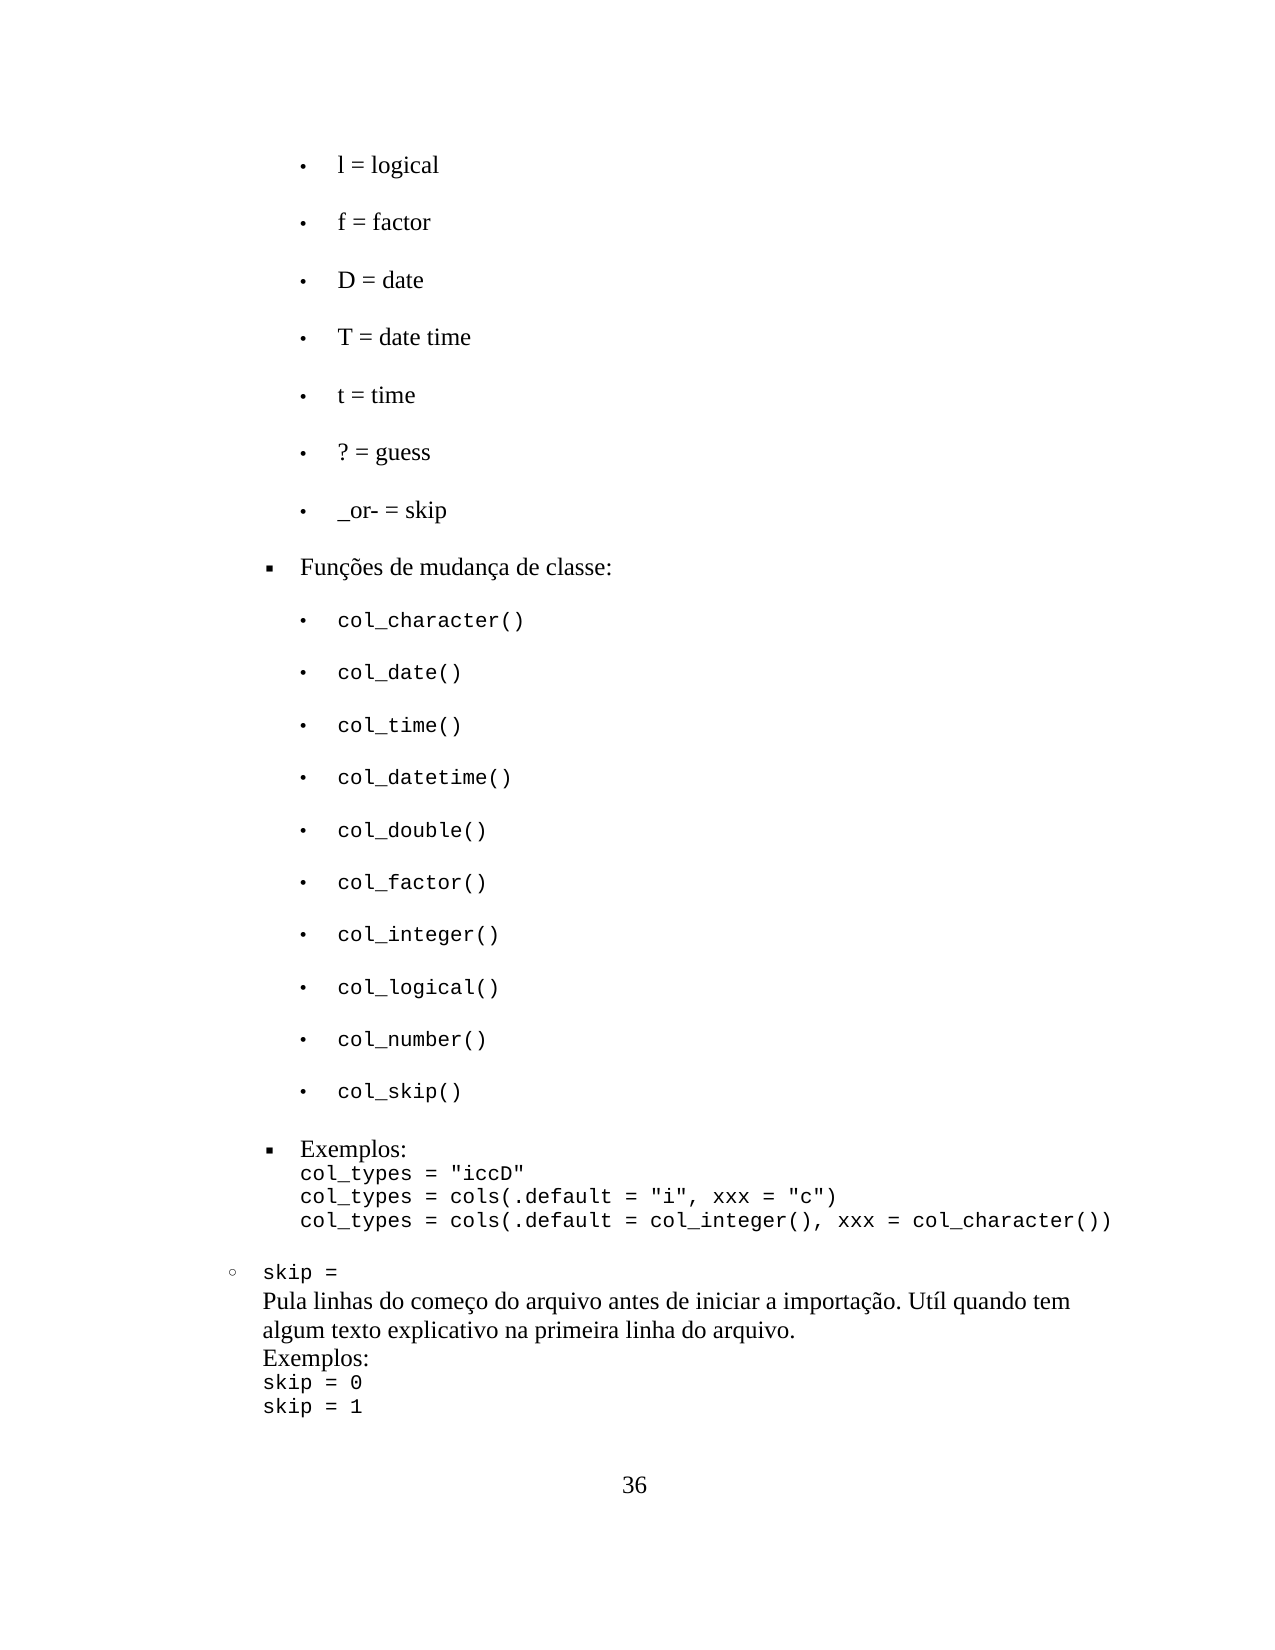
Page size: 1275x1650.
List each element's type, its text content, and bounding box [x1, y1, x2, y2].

list l = logical [300, 150, 1125, 207]
list col_double() [300, 819, 1125, 872]
list col_datetime() [300, 767, 1125, 819]
list skip = Pula linhas do começo do arquivo antes de iniciar a importação. Utíl quando tem algum texto explicativo na primeira linha do arquivo. Exemplos: skip = 0 skip = 1 [225, 1262, 1125, 1419]
list T = date time [300, 322, 1125, 380]
list Funções de mudança de classe: [262, 552, 1125, 610]
list col_skip() [300, 1082, 1125, 1134]
list t = time [300, 380, 1125, 437]
list Exemplos: col_types = "iccD" col_types = cols(.default = "i", xxx = "c") col_types = cols(.default = col_integer(), xxx = col_character()) [262, 1134, 1125, 1262]
list col_number() [300, 1029, 1125, 1082]
list D = date [300, 265, 1125, 322]
list _or- = skip [300, 495, 1125, 552]
list f = factor [300, 207, 1125, 265]
list col_date() [300, 662, 1125, 715]
list col_logical() [300, 977, 1125, 1029]
list col_character() [300, 610, 1125, 662]
list col_time() [300, 715, 1125, 767]
list col_integer() [300, 924, 1125, 977]
list ? = guess [300, 437, 1125, 495]
list col_factor() [300, 872, 1125, 924]
